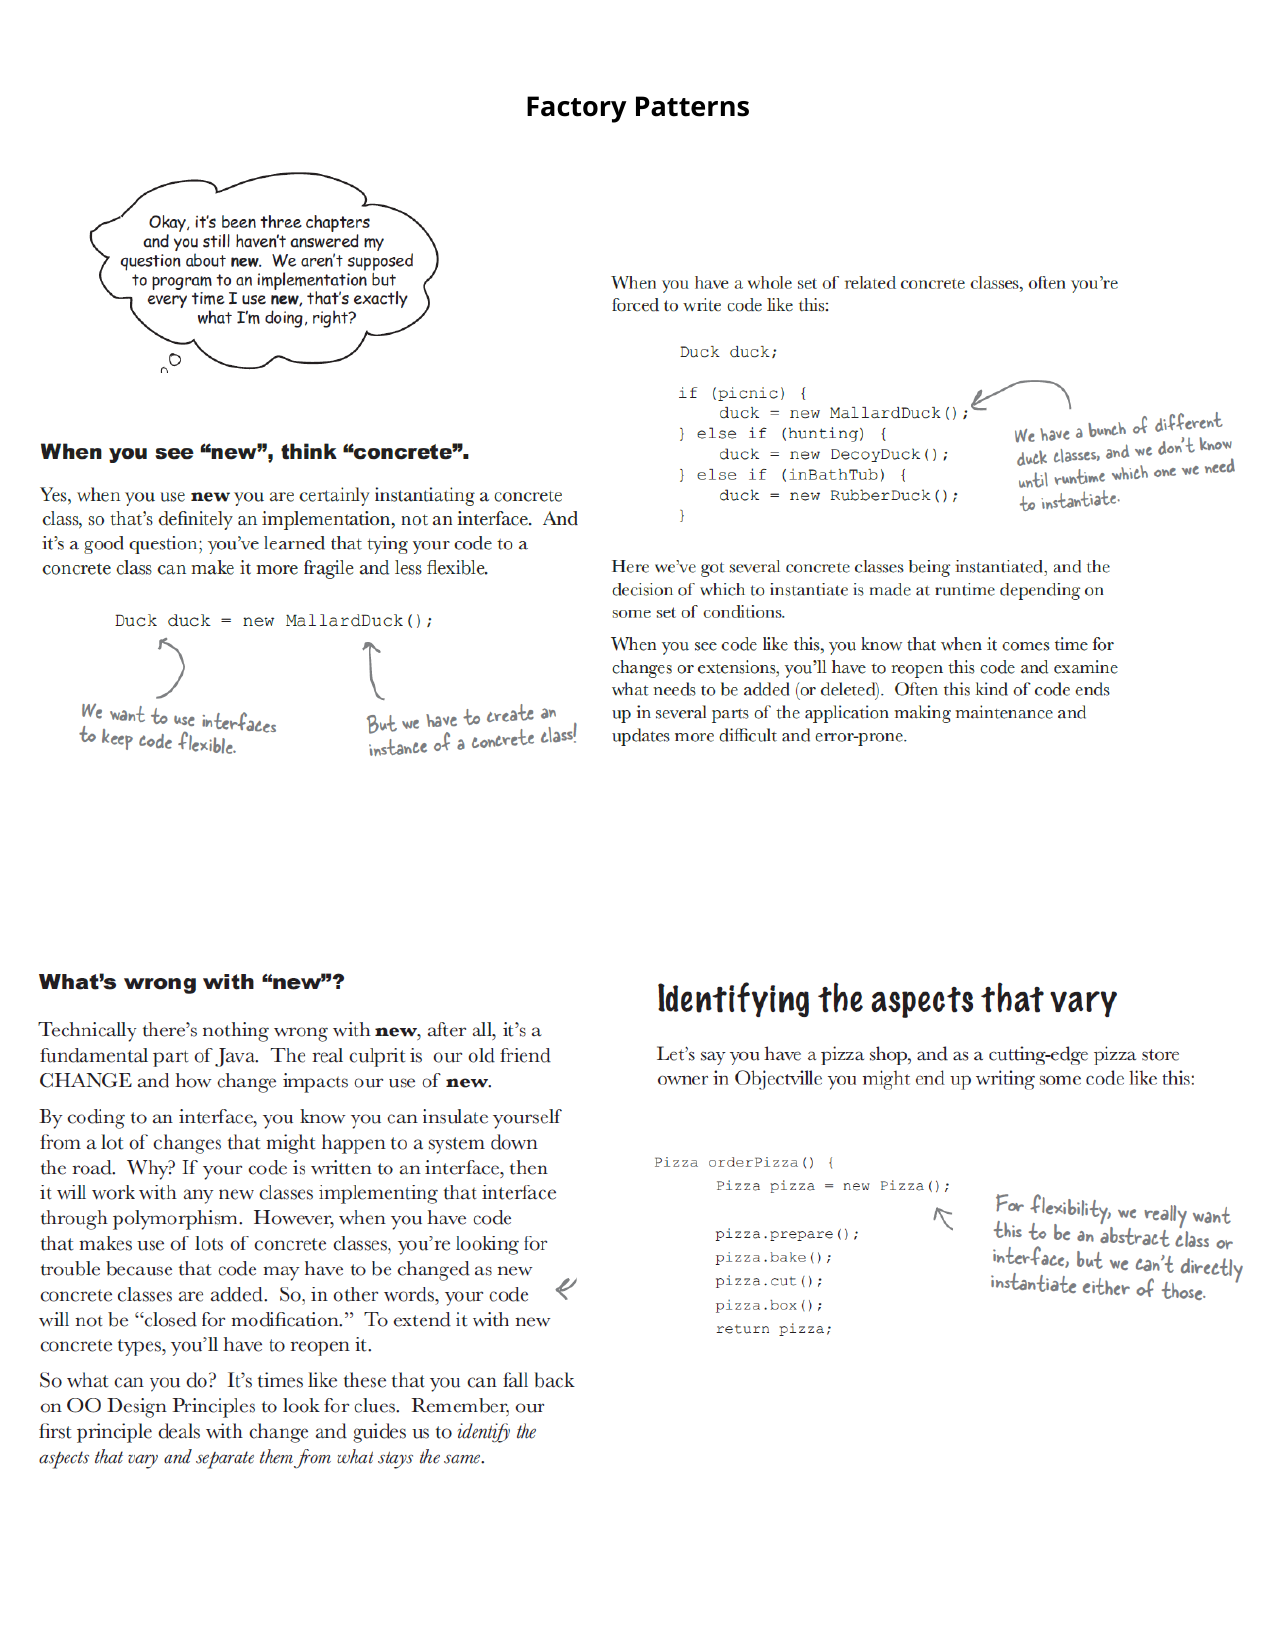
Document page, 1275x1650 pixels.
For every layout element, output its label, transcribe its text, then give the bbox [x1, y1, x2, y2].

picture [36, 438, 583, 765]
picture [606, 269, 1238, 748]
picture [651, 976, 1199, 1090]
picture [990, 1188, 1245, 1306]
text Factory Patterns [81, 87, 1194, 124]
picture [32, 965, 577, 1475]
picture [650, 1151, 953, 1338]
picture [87, 170, 441, 373]
